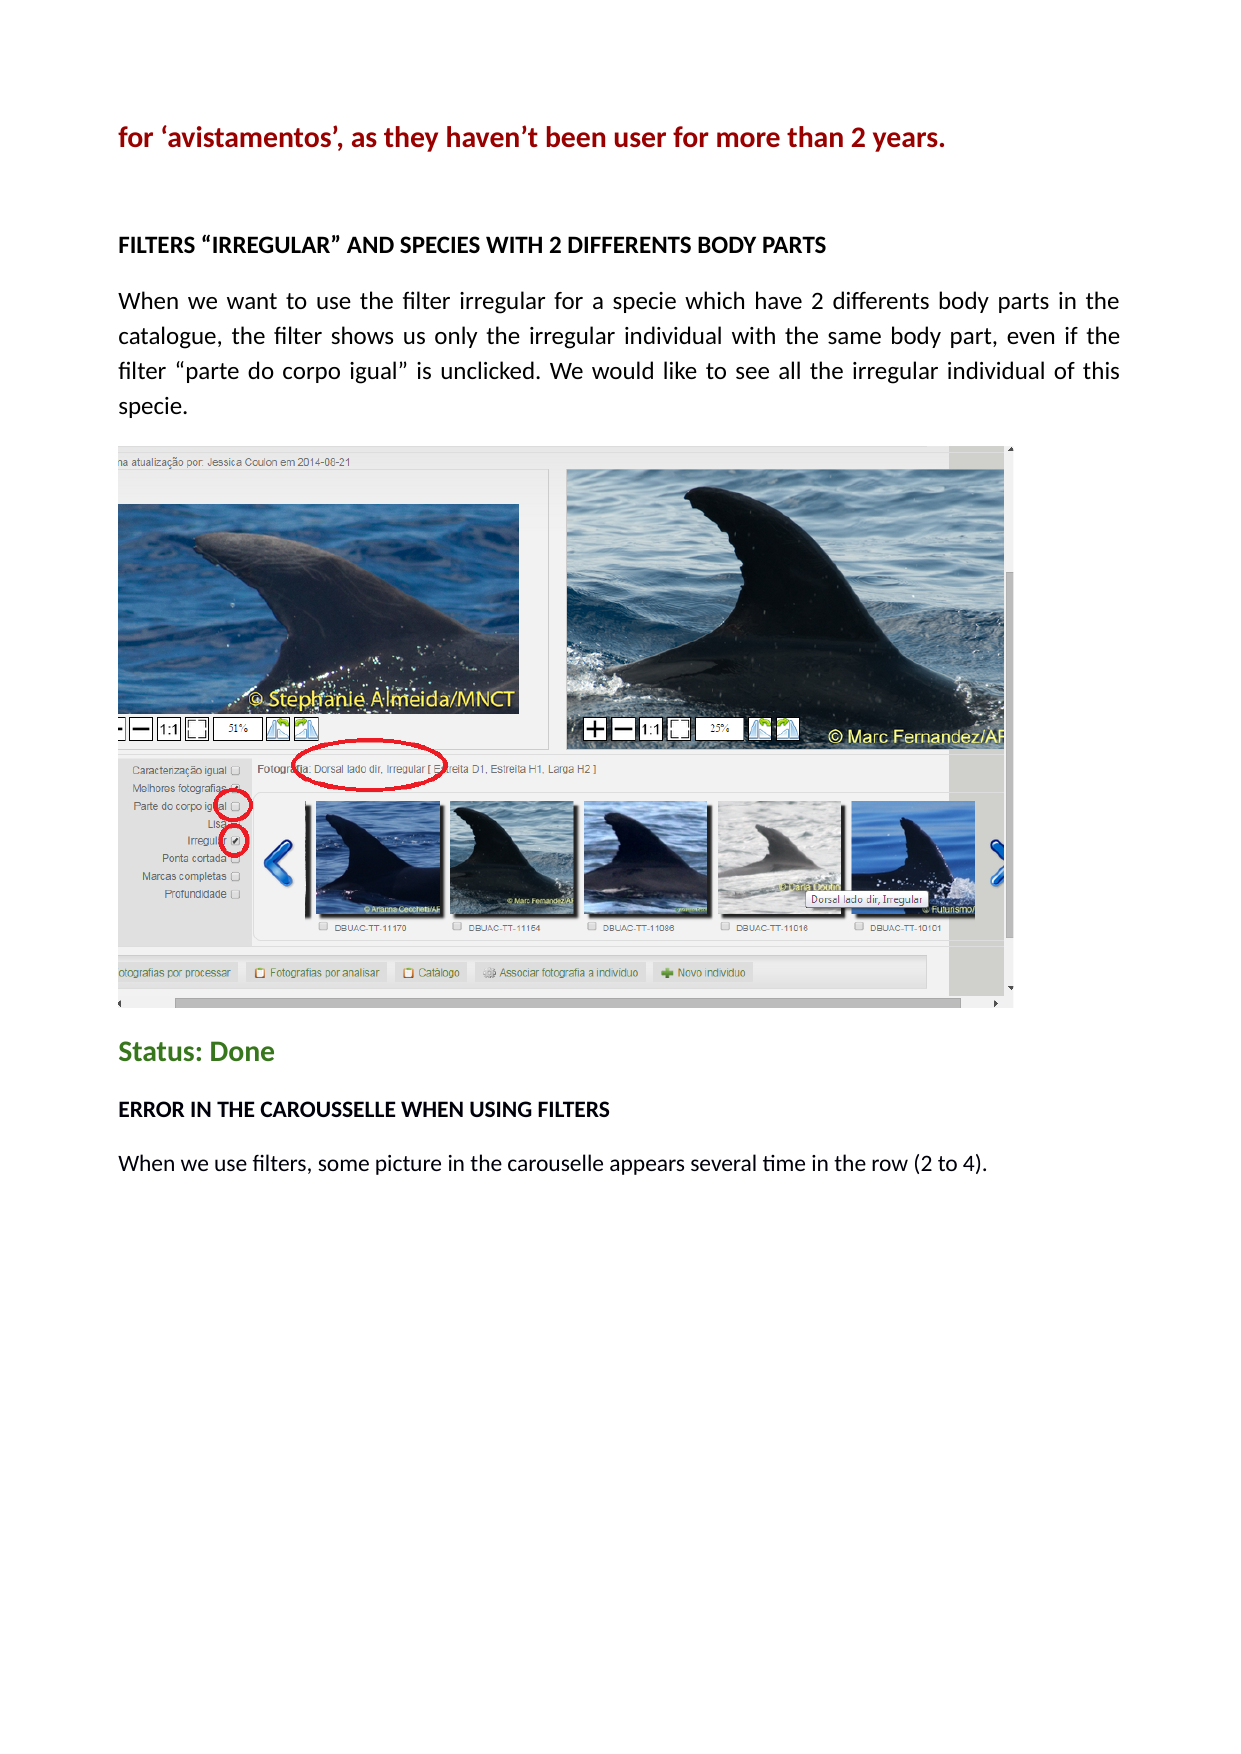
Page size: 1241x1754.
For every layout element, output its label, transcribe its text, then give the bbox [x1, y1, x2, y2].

text Status: Done [118, 1032, 1122, 1069]
text FILTERS “IRREGULAR” AND SPECIES WITH 2 DIFFERENTS BODY PARTS [118, 230, 1122, 260]
text for ‘avistamentos’, as they haven’t been user for more than 2 years. [118, 118, 1122, 154]
picture [118, 446, 1014, 1008]
text ERROR IN THE CAROUSSELLE WHEN USING FILTERS [118, 1095, 1122, 1123]
text When we use filters, some picture in the carouselle appears several time in the row (2 to 4). [118, 1149, 1122, 1177]
text When we want to use the filter irregular for a specie which have 2 differents body parts in the catalogue, the filter shows us only the irregular individual with the same body part, even if the filter “parte do corpo igual” is unclicked. We would like to see all the irregular individual of this specie. [118, 286, 1122, 421]
